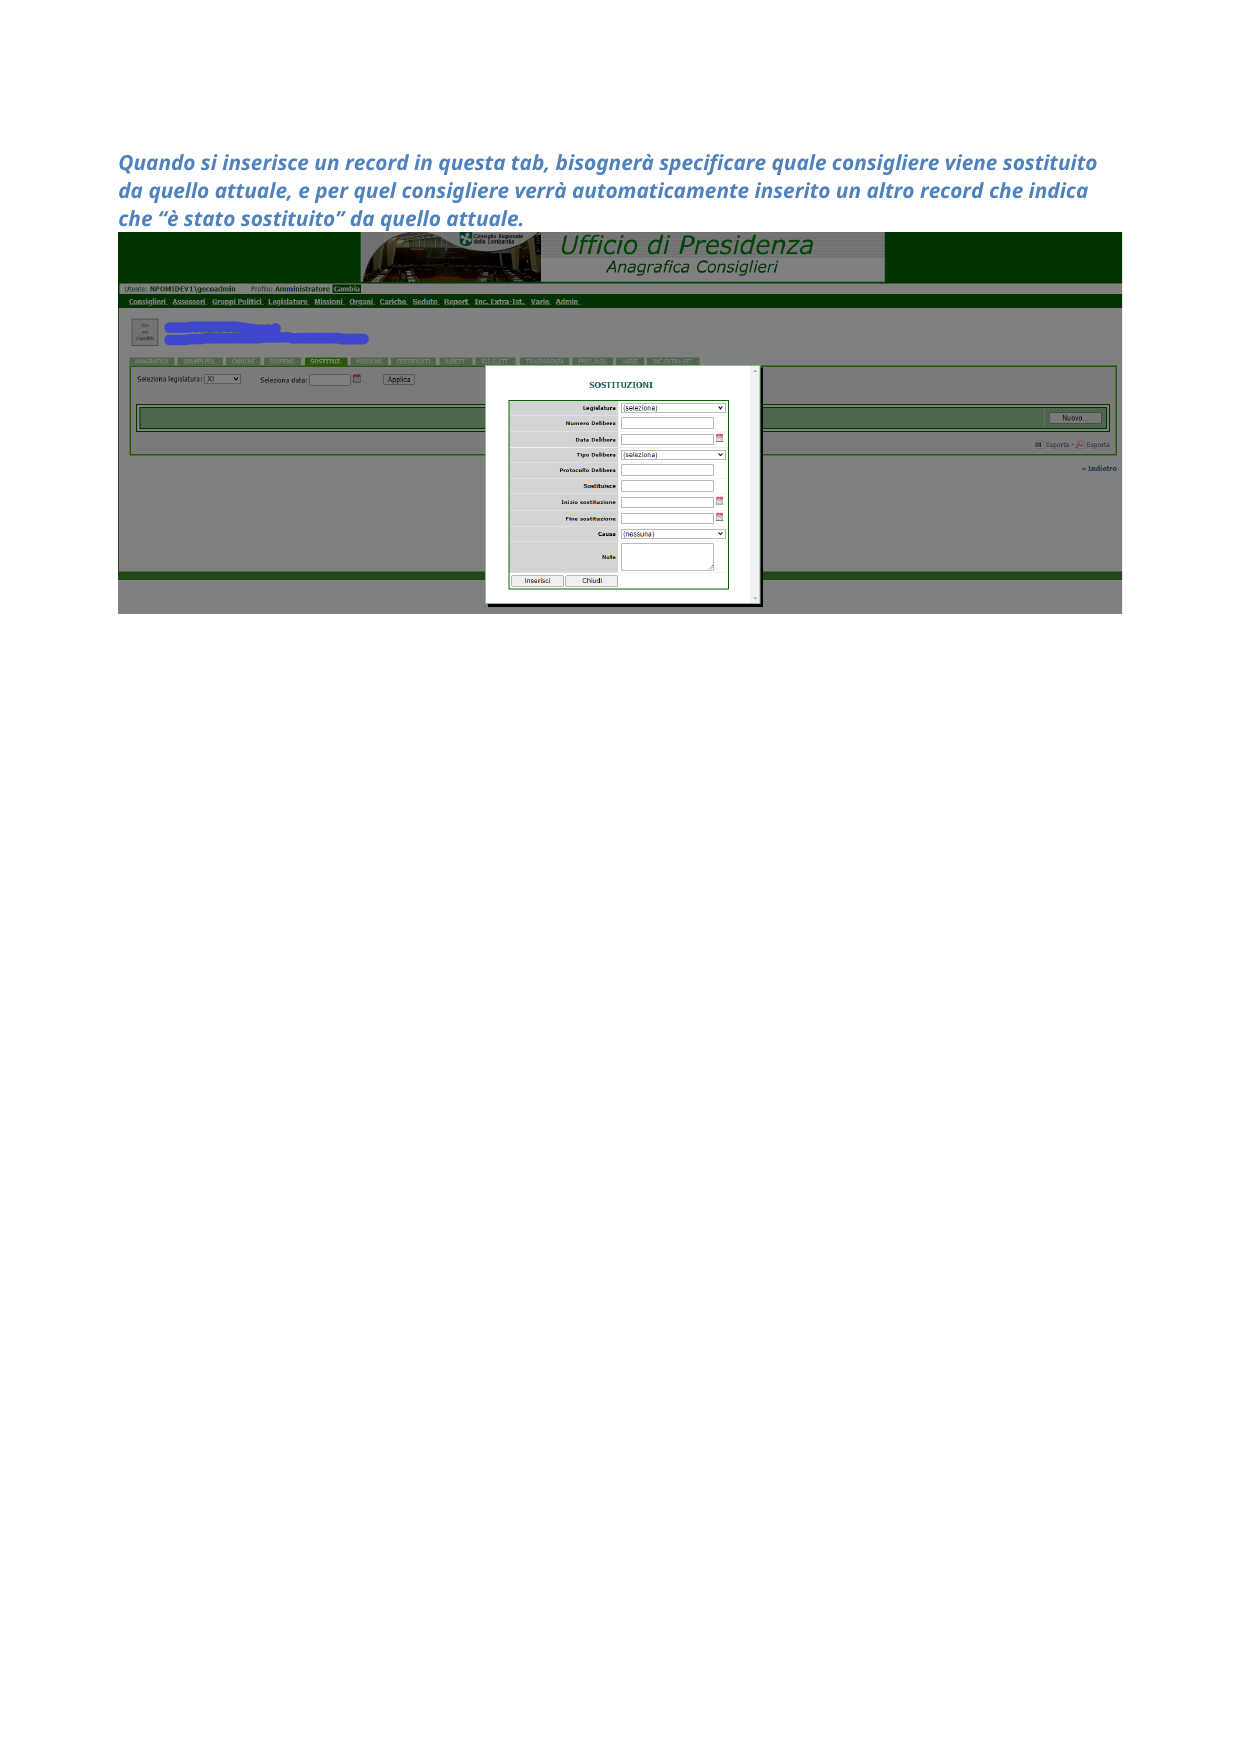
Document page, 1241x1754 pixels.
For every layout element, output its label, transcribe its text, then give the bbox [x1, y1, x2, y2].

text Quando si inserisce un record in questa tab, bisognerà specificare quale consigliere viene sostituito da quello attuale, e per quel consigliere verrà automaticamente inserito un altro record che indica che “è stato sostituito” da quello attuale. [118, 148, 1122, 232]
